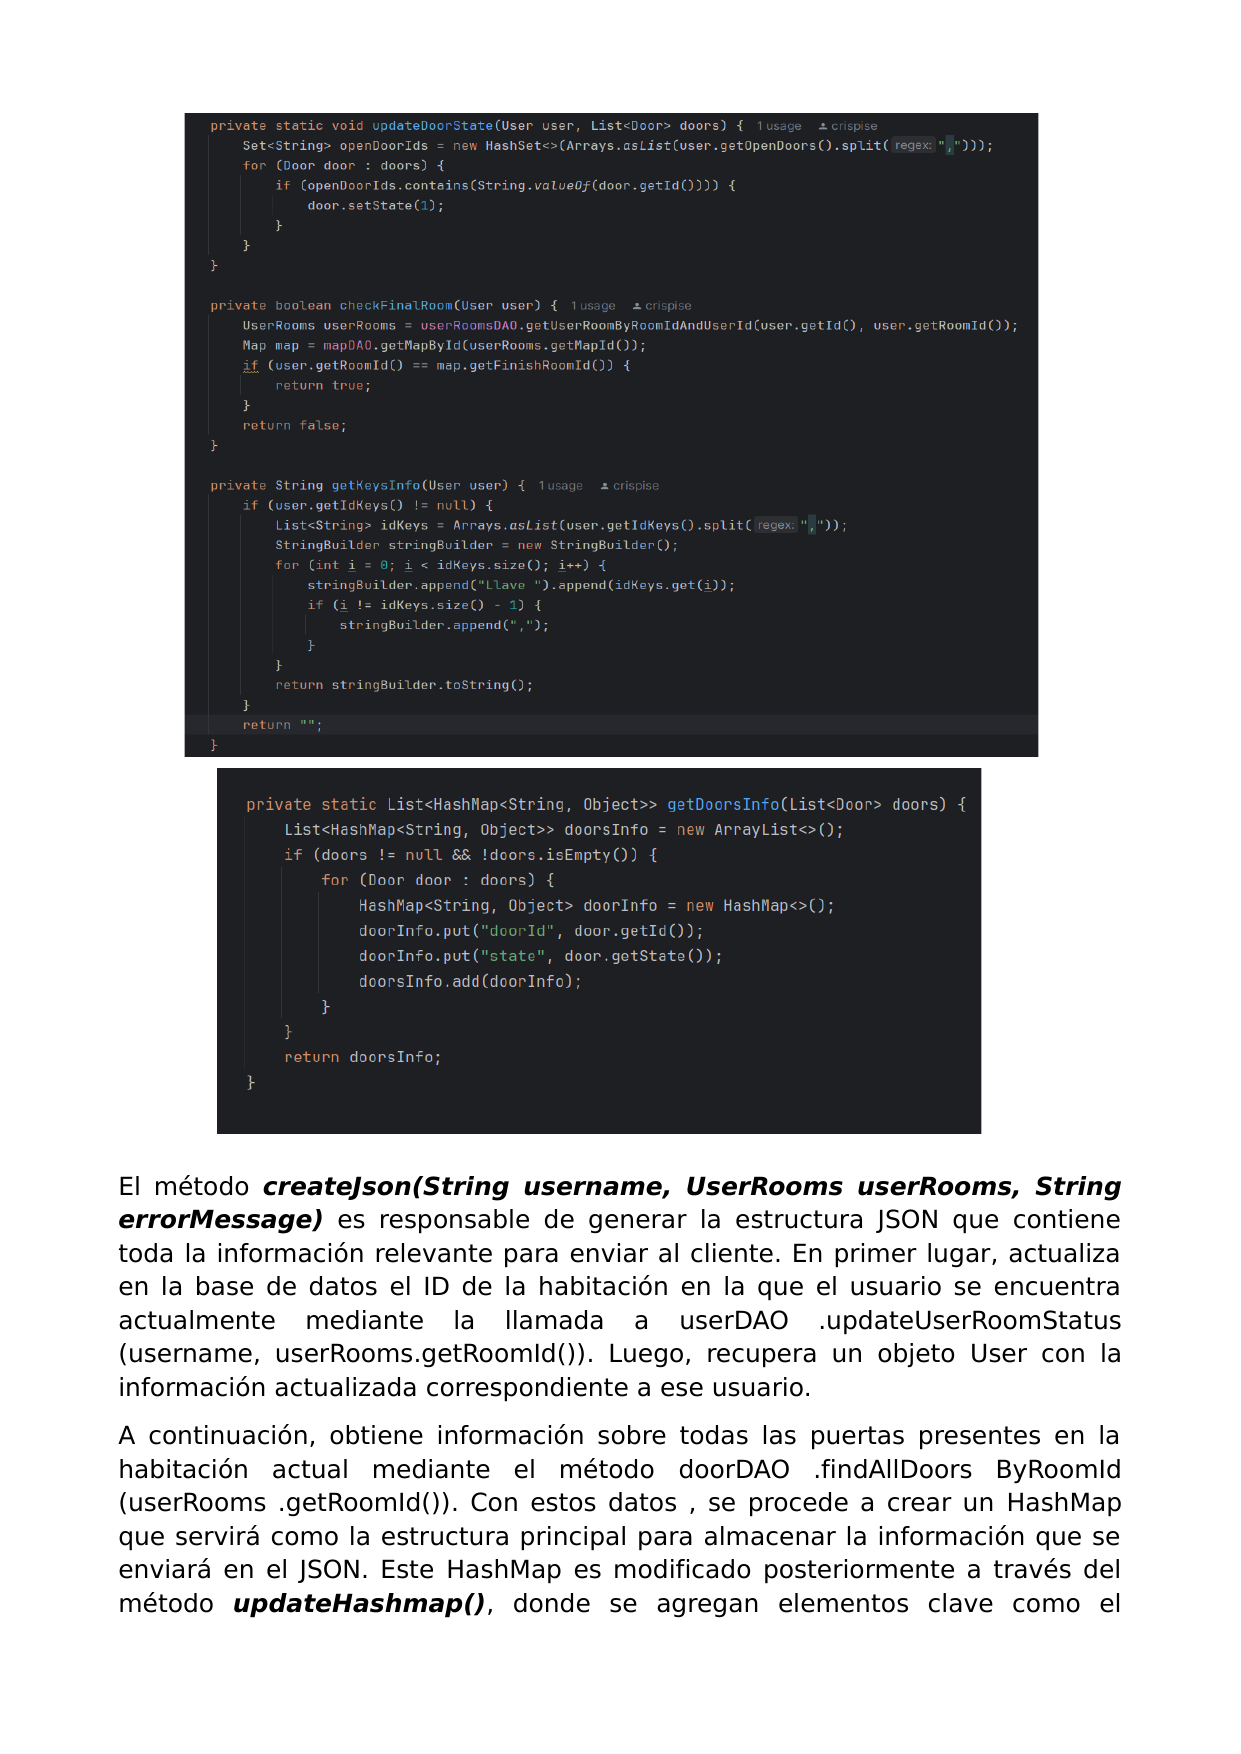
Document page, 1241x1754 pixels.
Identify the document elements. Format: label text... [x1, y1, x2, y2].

text A continuación, obtiene información sobre todas las puertas presentes en la habitación actual mediante el método doorDAO .findAllDoors ByRoomId (userRooms .getRoomId()). Con estos datos , se procede a crear un HashMap que servirá como la estructura principal para almacenar la información que se enviará en el JSON. Este HashMap es modificado posteriormente a través del método updateHashmap(), donde se agregan elementos clave como el [118, 1421, 1122, 1618]
picture [184, 113, 1039, 757]
text El método createJson(String username, UserRooms userRooms, String errorMessage) es responsable de generar la estructura JSON que contiene toda la información relevante para enviar al cliente. En primer lugar, actualiza en la base de datos el ID de la habitación en la que el usuario se encuentra actualmente mediante la llamada a userDAO .updateUserRoomStatus (username, userRooms.getRoomId()). Luego, recupera un objeto User con la información actualizada correspondiente a ese usuario. [118, 1172, 1122, 1402]
picture [217, 768, 982, 1134]
